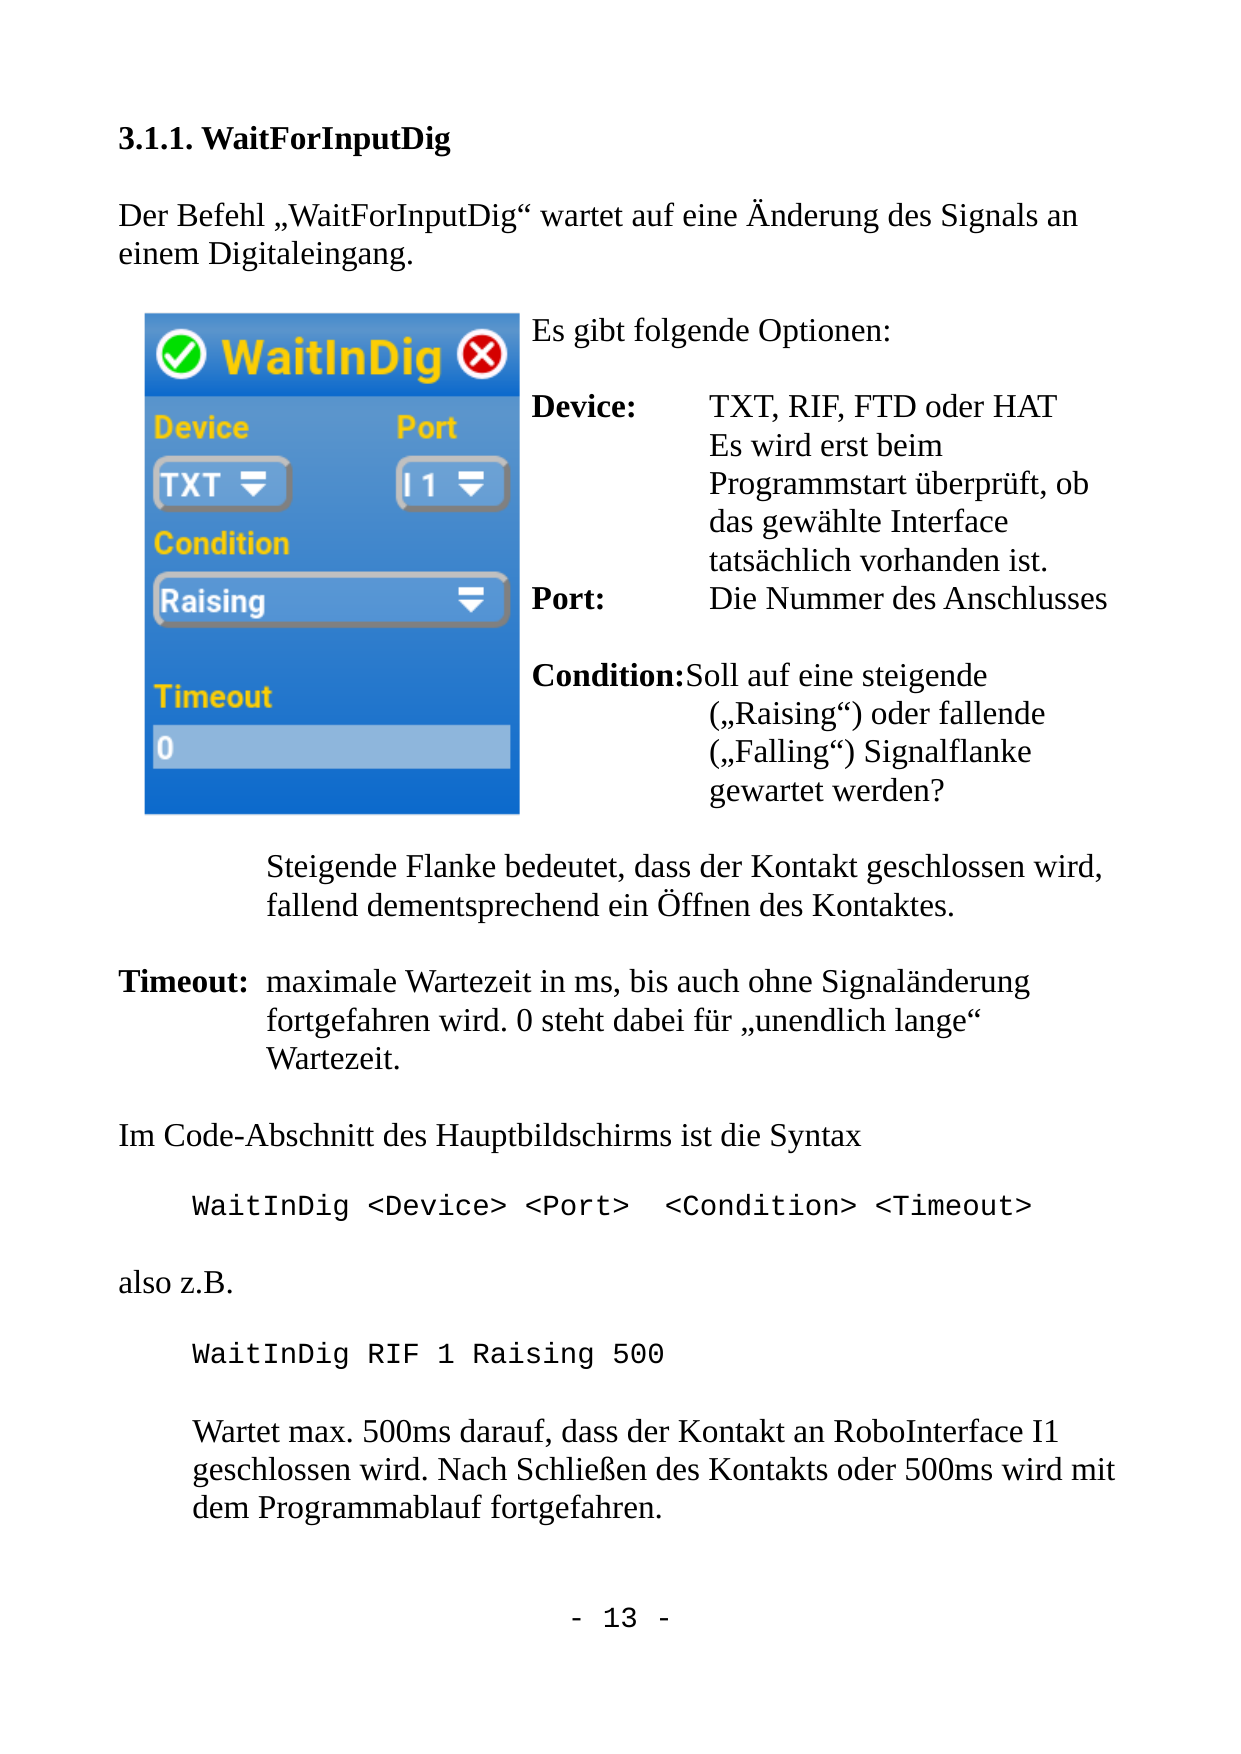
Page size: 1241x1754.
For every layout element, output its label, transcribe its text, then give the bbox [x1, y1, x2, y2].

text [118, 578, 144, 616]
text WaitInDig <Device> <Port> <Condition> <Timeout> [118, 1191, 1122, 1224]
text [118, 655, 144, 808]
text Im Code-Abschnitt des Hauptbildschirms ist die Syntax [118, 1115, 1122, 1153]
text also z.B. [118, 1263, 1122, 1301]
text [118, 386, 144, 425]
text Port: Die Nummer des Anschlusses [520, 578, 1122, 616]
text Condition:Soll auf eine steigende („Raising“) oder fallende („Falling“) Signalflanke gewartet werden? [520, 655, 1122, 808]
text Wartet max. 500ms darauf, dass der Kontakt an RoboInterface I1 geschlossen wird. Nach Schließen des Kontakts oder 500ms wird mit dem Programmablauf fortgefahren. [118, 1411, 1122, 1526]
text Timeout: maximale Wartezeit in ms, bis auch ohne Signaländerung fortgefahren wird. 0 steht dabei für „unendlich lange“ Wartezeit. [118, 961, 1122, 1076]
text Es wird erst beim Programmstart überprüft, ob das gewählte Interface tatsächlich vorhanden ist. [520, 425, 1122, 578]
text Steigende Flanke bedeutet, dass der Kontakt geschlossen wird, fallend dementsprechend ein Öffnen des Kontaktes. [118, 846, 1122, 923]
picture [144, 312, 520, 816]
text Es gibt folgende Optionen: [118, 310, 1122, 348]
text Device: TXT, RIF, FTD oder HAT [520, 386, 1122, 425]
text 3.1.1. WaitForInputDig [118, 118, 1122, 156]
text [118, 425, 144, 578]
text Der Befehl „WaitForInputDig“ wartet auf eine Änderung des Signals an einem Digitaleingang. [118, 195, 1122, 271]
text WaitInDig RIF 1 Raising 500 [118, 1339, 1122, 1372]
